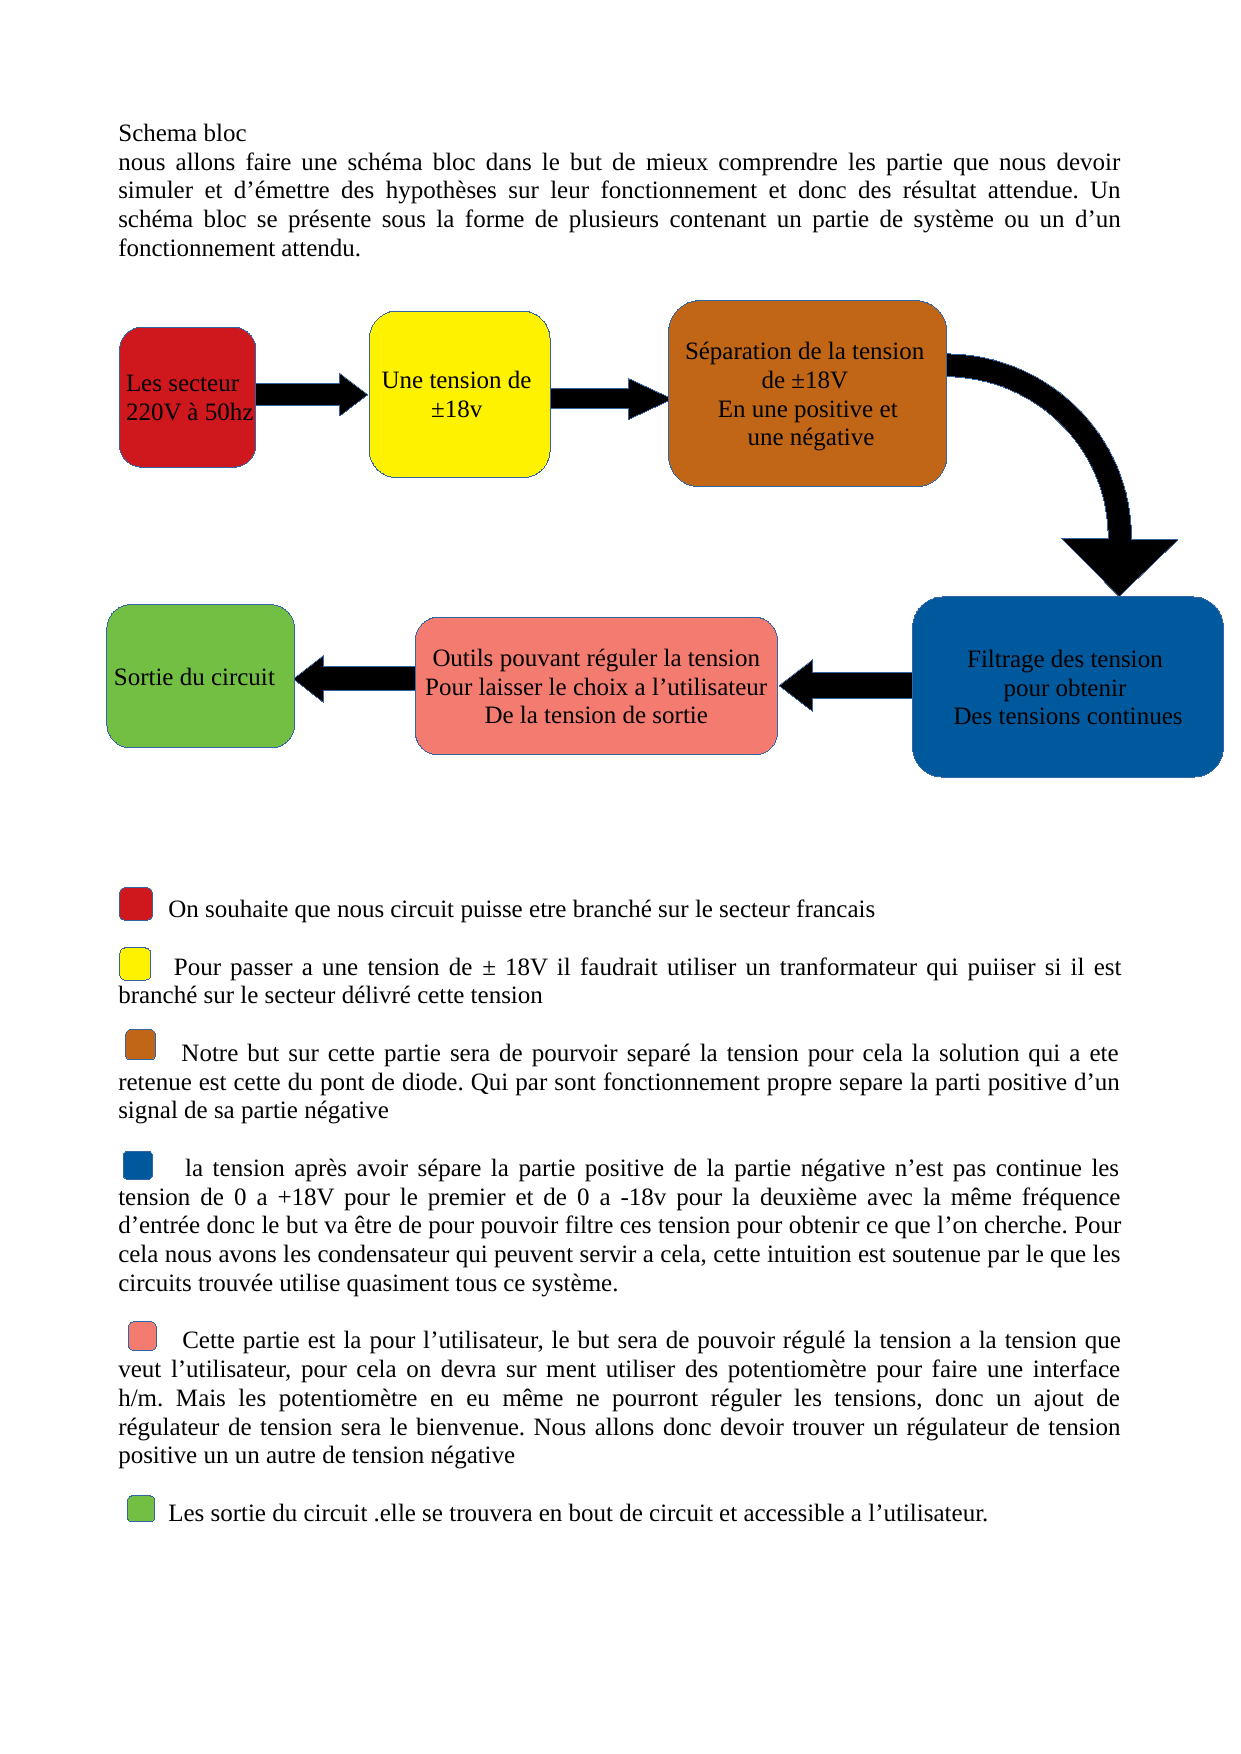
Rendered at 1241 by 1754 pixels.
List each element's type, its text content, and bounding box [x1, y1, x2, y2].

text On souhaite que nous circuit puisse etre branché sur le secteur francais [118, 894, 1122, 923]
text Pour passer a une tension de ± 18V il faudrait utiliser un tranformateur qui puiiser si il est branché sur le secteur délivré cette tension [118, 952, 1122, 1009]
text Schema bloc [118, 118, 1122, 147]
text Notre but sur cette partie sera de pourvoir separé la tension pour cela la solution qui a ete retenue est cette du pont de diode. Qui par sont fonctionnement propre separe la parti positive d’un signal de sa partie négative [118, 1038, 1122, 1124]
text Les sortie du circuit .elle se trouvera en bout de circuit et accessible a l’utilisateur. [118, 1498, 1122, 1527]
text Cette partie est la pour l’utilisateur, le but sera de pouvoir régulé la tension a la tension que veut l’utilisateur, pour cela on devra sur ment utiliser des potentiomètre pour faire une interface h/m. Mais les potentiomètre en eu même ne pourront réguler les tensions, donc un ajout de régulateur de tension sera le bienvenue. Nous allons donc devoir trouver un régulateur de tension positive un un autre de tension négative [118, 1326, 1122, 1469]
text la tension après avoir sépare la partie positive de la partie négative n’est pas continue les tension de 0 a +18V pour le premier et de 0 a -18v pour la deuxième avec la même fréquence d’entrée donc le but va être de pour pouvoir filtre ces tension pour obtenir ce que l’on cherche. Pour cela nous avons les condensateur qui peuvent servir a cela, cette intuition est soutenue par le que les circuits trouvée utilise quasiment tous ce système. [118, 1153, 1122, 1297]
text nous allons faire une schéma bloc dans le but de mieux comprendre les partie que nous devoir simuler et d’émettre des hypothèses sur leur fonctionnement et donc des résultat attendue. Un schéma bloc se présente sous la forme de plusieurs contenant un partie de système ou un d’un fonctionnement attendu. [118, 147, 1122, 262]
